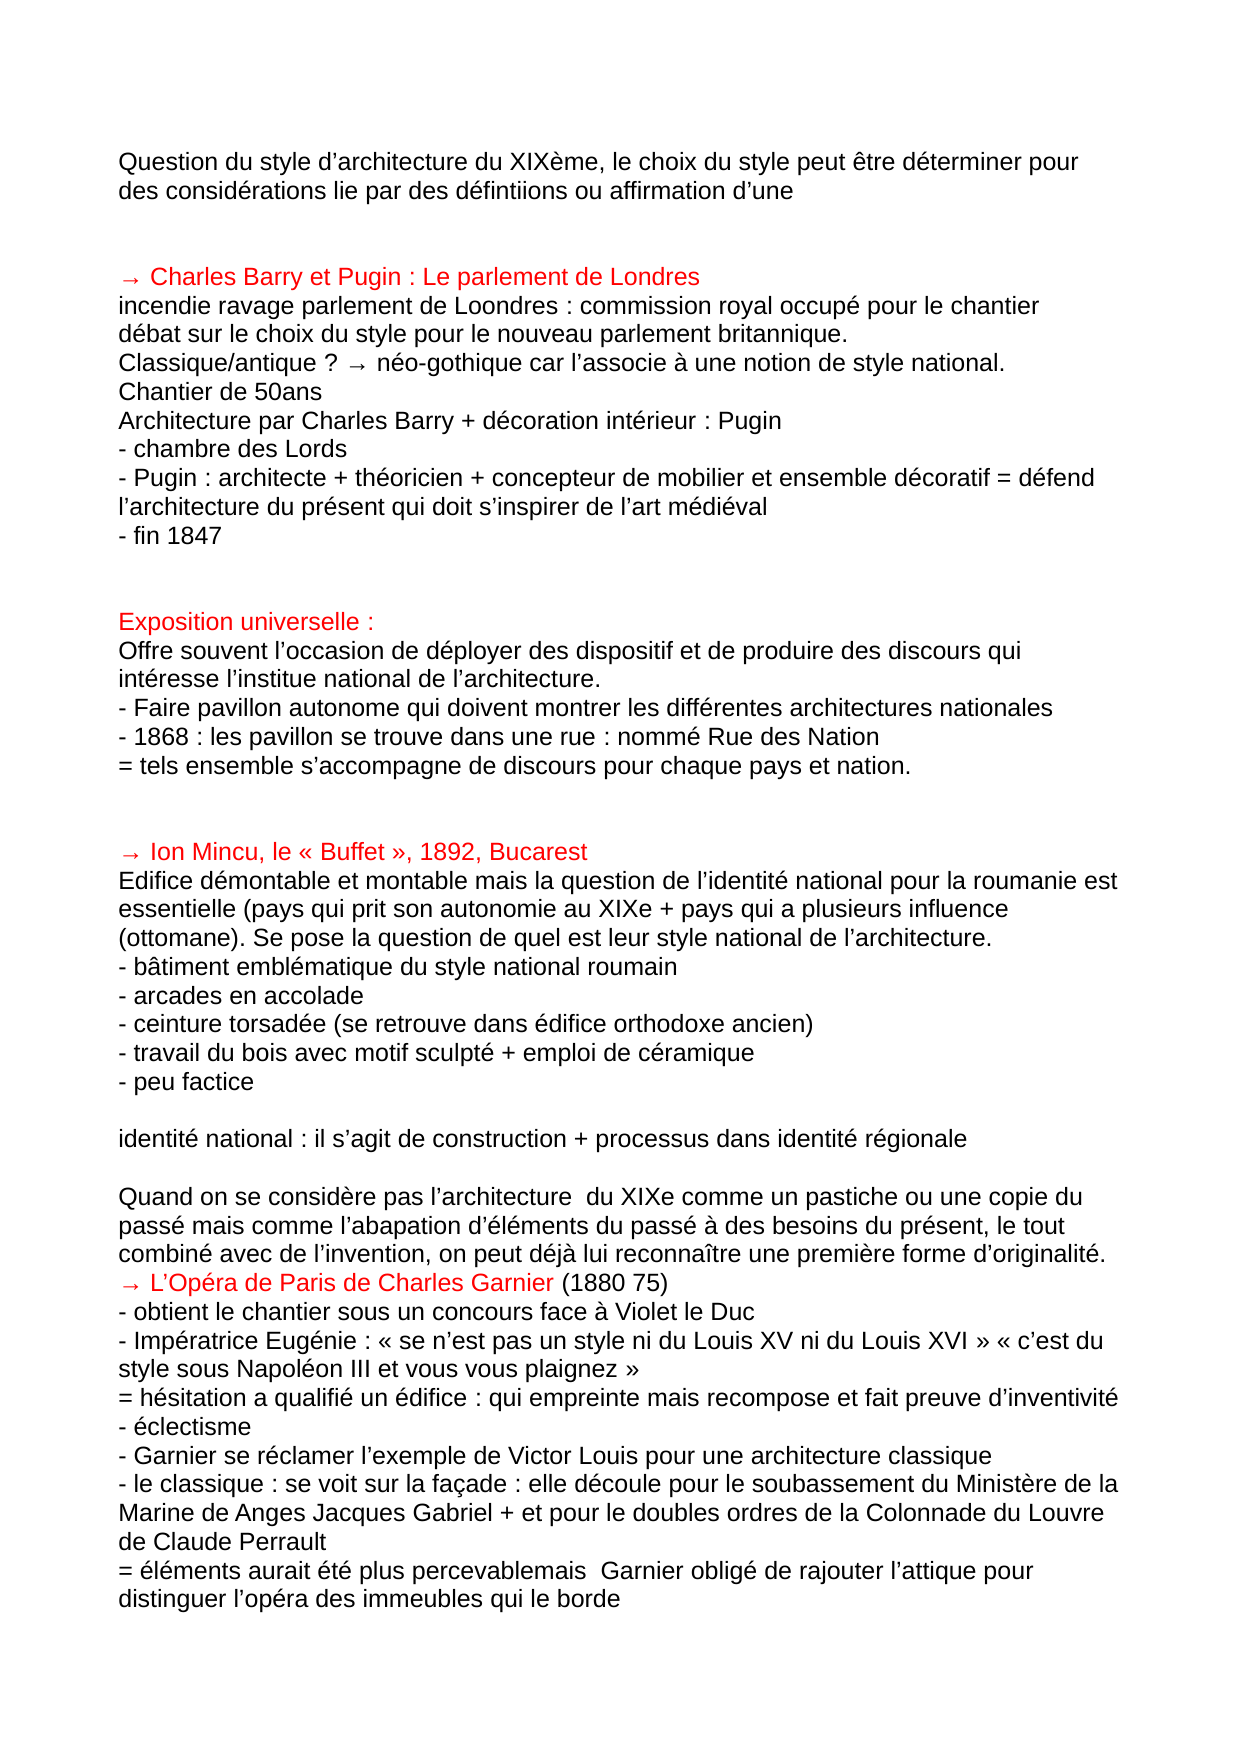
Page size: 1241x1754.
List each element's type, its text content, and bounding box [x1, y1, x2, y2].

text - fin 1847 [118, 521, 1122, 549]
text - le classique : se voit sur la façade : elle découle pour le soubassement du Ministère de la Marine de Anges Jacques Gabriel + et pour le doubles ordres de la Colonnade du Louvre de Claude Perrault [118, 1469, 1122, 1556]
text - Faire pavillon autonome qui doivent montrer les différentes architectures nationales [118, 693, 1122, 722]
text Exposition universelle : [118, 607, 1122, 636]
text - éclectisme [118, 1412, 1122, 1441]
text Question du style d’architecture du XIXème, le choix du style peut être déterminer pour des considérations lie par des défintiions ou affirmation d’une [118, 147, 1122, 204]
text incendie ravage parlement de Loondres : commission royal occupé pour le chantier [118, 291, 1122, 319]
text identité national : il s’agit de construction + processus dans identité régionale [118, 1124, 1122, 1153]
text - chambre des Lords [118, 434, 1122, 463]
text Edifice démontable et montable mais la question de l’identité national pour la roumanie est essentielle (pays qui prit son autonomie au XIXe + pays qui a plusieurs influence (ottomane). Se pose la question de quel est leur style national de l’architecture. [118, 866, 1122, 952]
text = tels ensemble s’accompagne de discours pour chaque pays et nation. [118, 751, 1122, 779]
text - Impératrice Eugénie : « se n’est pas un style ni du Louis XV ni du Louis XVI » « c’est du style sous Napoléon III et vous vous plaignez » [118, 1326, 1122, 1383]
text - peu factice [118, 1067, 1122, 1096]
text - obtient le chantier sous un concours face à Violet le Duc [118, 1297, 1122, 1326]
text - arcades en accolade [118, 981, 1122, 1009]
text Offre souvent l’occasion de déployer des dispositif et de produire des discours qui intéresse l’institue national de l’architecture. [118, 636, 1122, 693]
text Architecture par Charles Barry + décoration intérieur : Pugin [118, 406, 1122, 434]
text → Ion Mincu, le « Buffet », 1892, Bucarest [118, 837, 1122, 866]
text débat sur le choix du style pour le nouveau parlement britannique. [118, 319, 1122, 348]
text - bâtiment emblématique du style national roumain [118, 952, 1122, 981]
text - travail du bois avec motif sculpté + emploi de céramique [118, 1038, 1122, 1067]
text → Charles Barry et Pugin : Le parlement de Londres [118, 262, 1122, 291]
text Chantier de 50ans [118, 377, 1122, 406]
text Classique/antique ? → néo-gothique car l’associe à une notion de style national. [118, 348, 1122, 377]
text - Garnier se réclamer l’exemple de Victor Louis pour une architecture classique [118, 1441, 1122, 1469]
text = hésitation a qualifié un édifice : qui empreinte mais recompose et fait preuve d’inventivité [118, 1383, 1122, 1412]
text = éléments aurait été plus percevablemais Garnier obligé de rajouter l’attique pour distinguer l’opéra des immeubles qui le borde [118, 1556, 1122, 1613]
text → L’Opéra de Paris de Charles Garnier (1880 75) [118, 1268, 1122, 1297]
text Quand on se considère pas l’architecture du XIXe comme un pastiche ou une copie du passé mais comme l’abapation d’éléments du passé à des besoins du présent, le tout combiné avec de l’invention, on peut déjà lui reconnaître une première forme d’originalité. [118, 1182, 1122, 1268]
text - ceinture torsadée (se retrouve dans édifice orthodoxe ancien) [118, 1009, 1122, 1038]
text - 1868 : les pavillon se trouve dans une rue : nommé Rue des Nation [118, 722, 1122, 751]
text - Pugin : architecte + théoricien + concepteur de mobilier et ensemble décoratif = défend l’architecture du présent qui doit s’inspirer de l’art médiéval [118, 463, 1122, 521]
